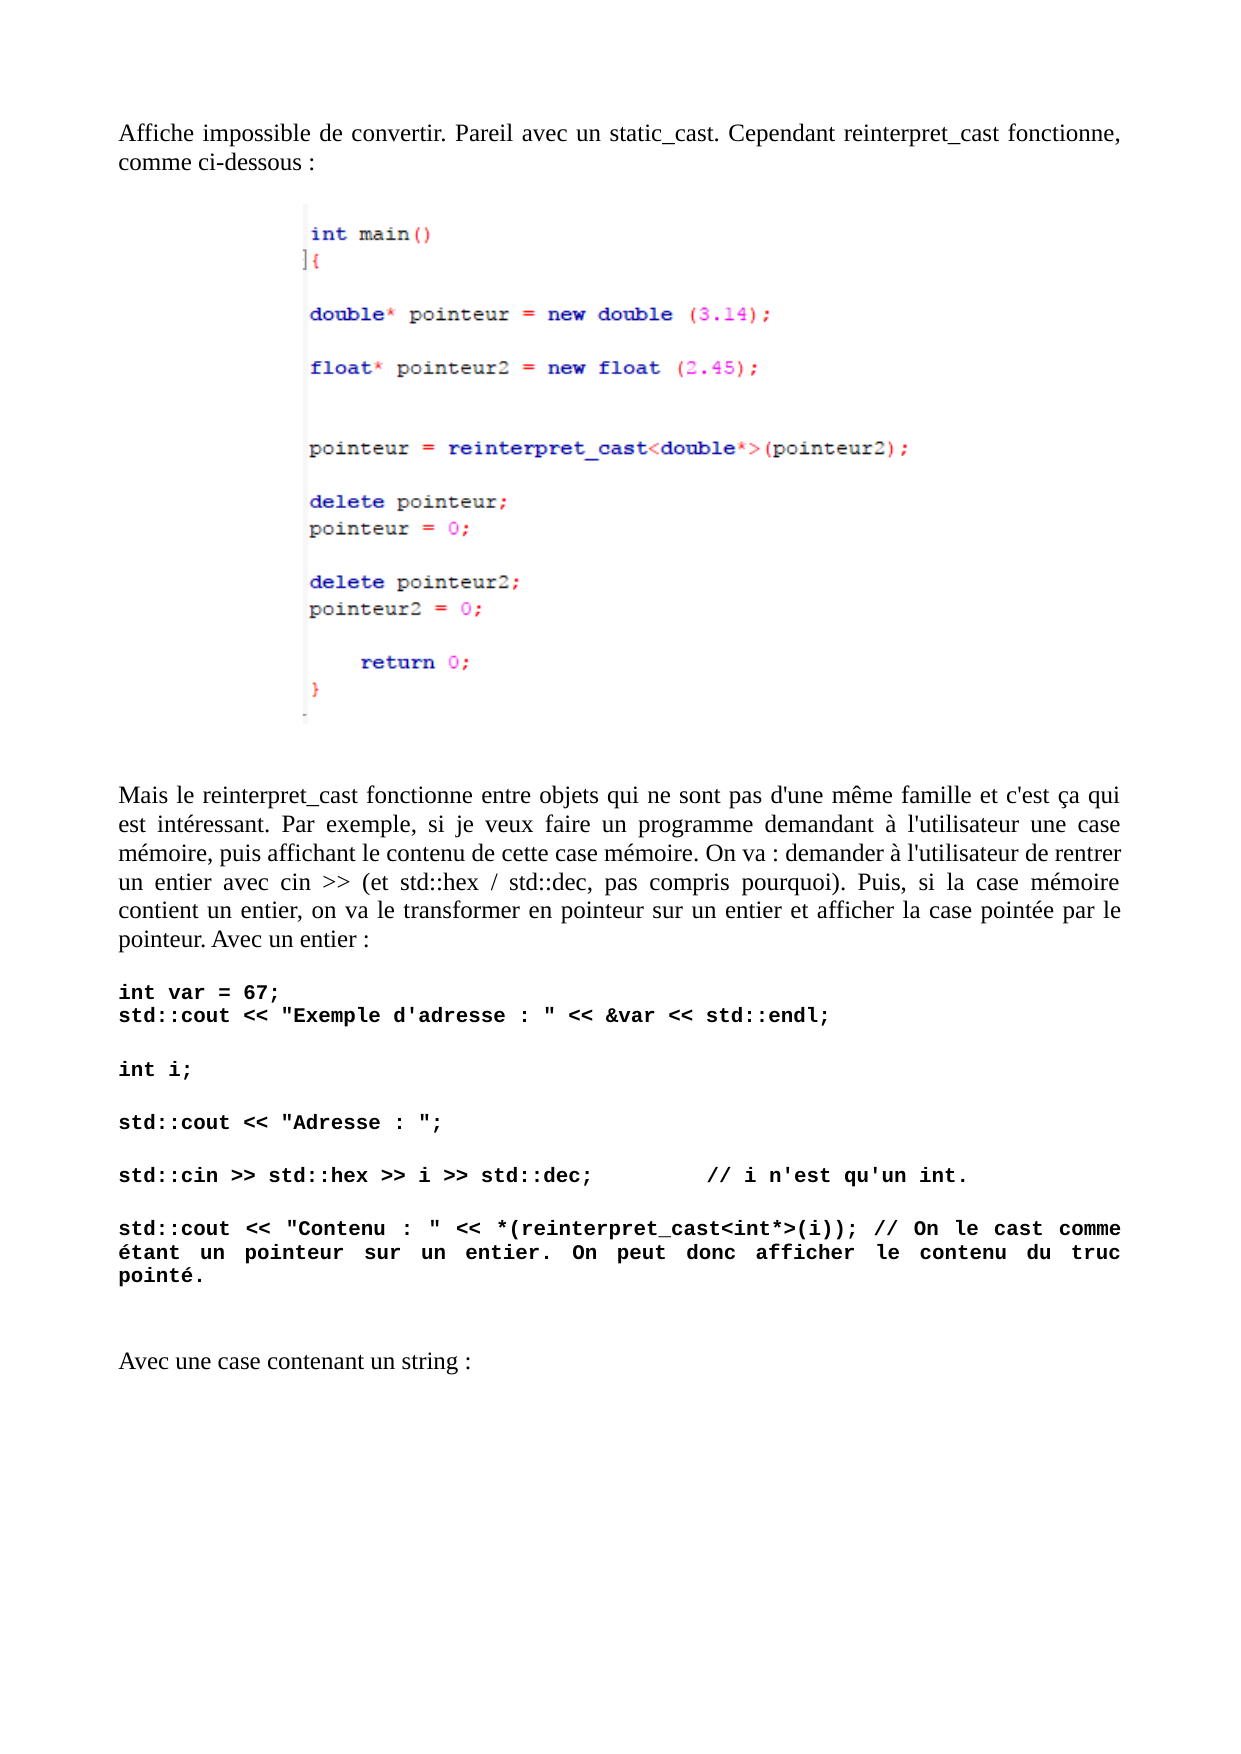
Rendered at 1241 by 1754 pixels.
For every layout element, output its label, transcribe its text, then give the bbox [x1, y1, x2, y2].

text Affiche impossible de convertir. Pareil avec un static_cast. Cependant reinterpret_cast fonctionne, comme ci-dessous : [118, 118, 1122, 176]
text std::cout << "Adresse : "; [118, 1112, 1122, 1135]
text int var = 67; [118, 982, 1122, 1006]
text std::cout << "Contenu : " << *(reinterpret_cast<int*>(i)); // On le cast comme étant un pointeur sur un entier. On peut donc afficher le contenu du truc pointé. [118, 1218, 1122, 1289]
text int i; [118, 1059, 1122, 1082]
text std::cout << "Exemple d'adresse : " << &var << std::endl; [118, 1006, 1122, 1029]
text Avec une case contenant un string : [118, 1346, 1122, 1375]
text Mais le reinterpret_cast fonctionne entre objets qui ne sont pas d'une même famille et c'est ça qui est intéressant. Par exemple, si je veux faire un programme demandant à l'utilisateur une case mémoire, puis affichant le contenu de cette case mémoire. On va : demander à l'utilisateur de rentrer un entier avec cin >> (et std::hex / std::dec, pas compris pourquoi). Puis, si la case mémoire contient un entier, on va le transformer en pointeur sur un entier et afficher la case pointée par le pointeur. Avec un entier : [118, 781, 1122, 953]
text std::cin >> std::hex >> i >> std::dec; // i n'est qu'un int. [118, 1165, 1122, 1188]
